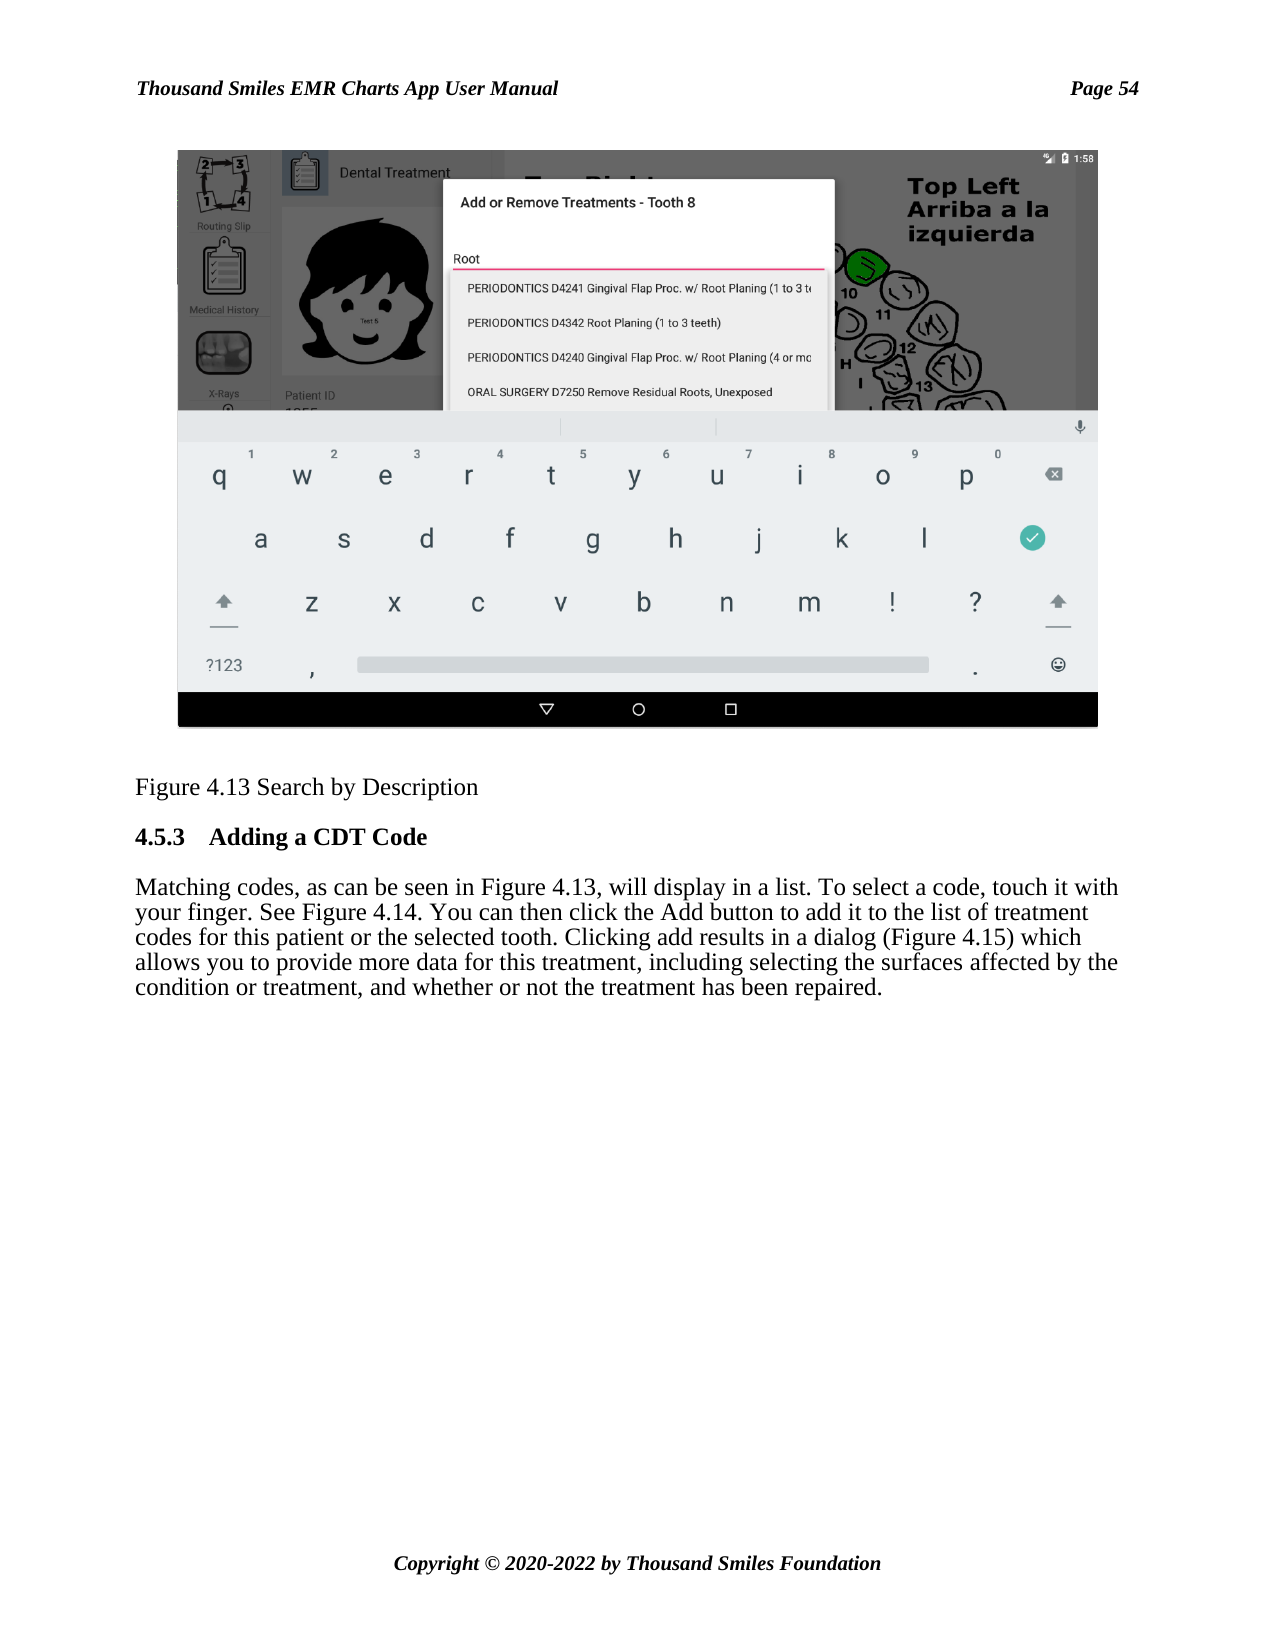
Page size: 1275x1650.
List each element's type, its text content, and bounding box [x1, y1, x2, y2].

text Matching codes, as can be seen in Figure 4.13, will display in a list. To select a code, touch it with your finger. See Figure 4.14. You can then click the Add button to add it to the list of treatment codes for this patient or the selected tooth. Clicking add results in a dialog (Figure 4.15) which allows you to provide more data for this treatment, including selecting the surfaces affected by the condition or treatment, and whether or not the treatment has been repaired. [135, 875, 1140, 1000]
text Figure 4.13 Search by Description [135, 775, 1140, 800]
subtitle Adding a CDT Code [135, 825, 1140, 850]
picture [177, 150, 1098, 729]
